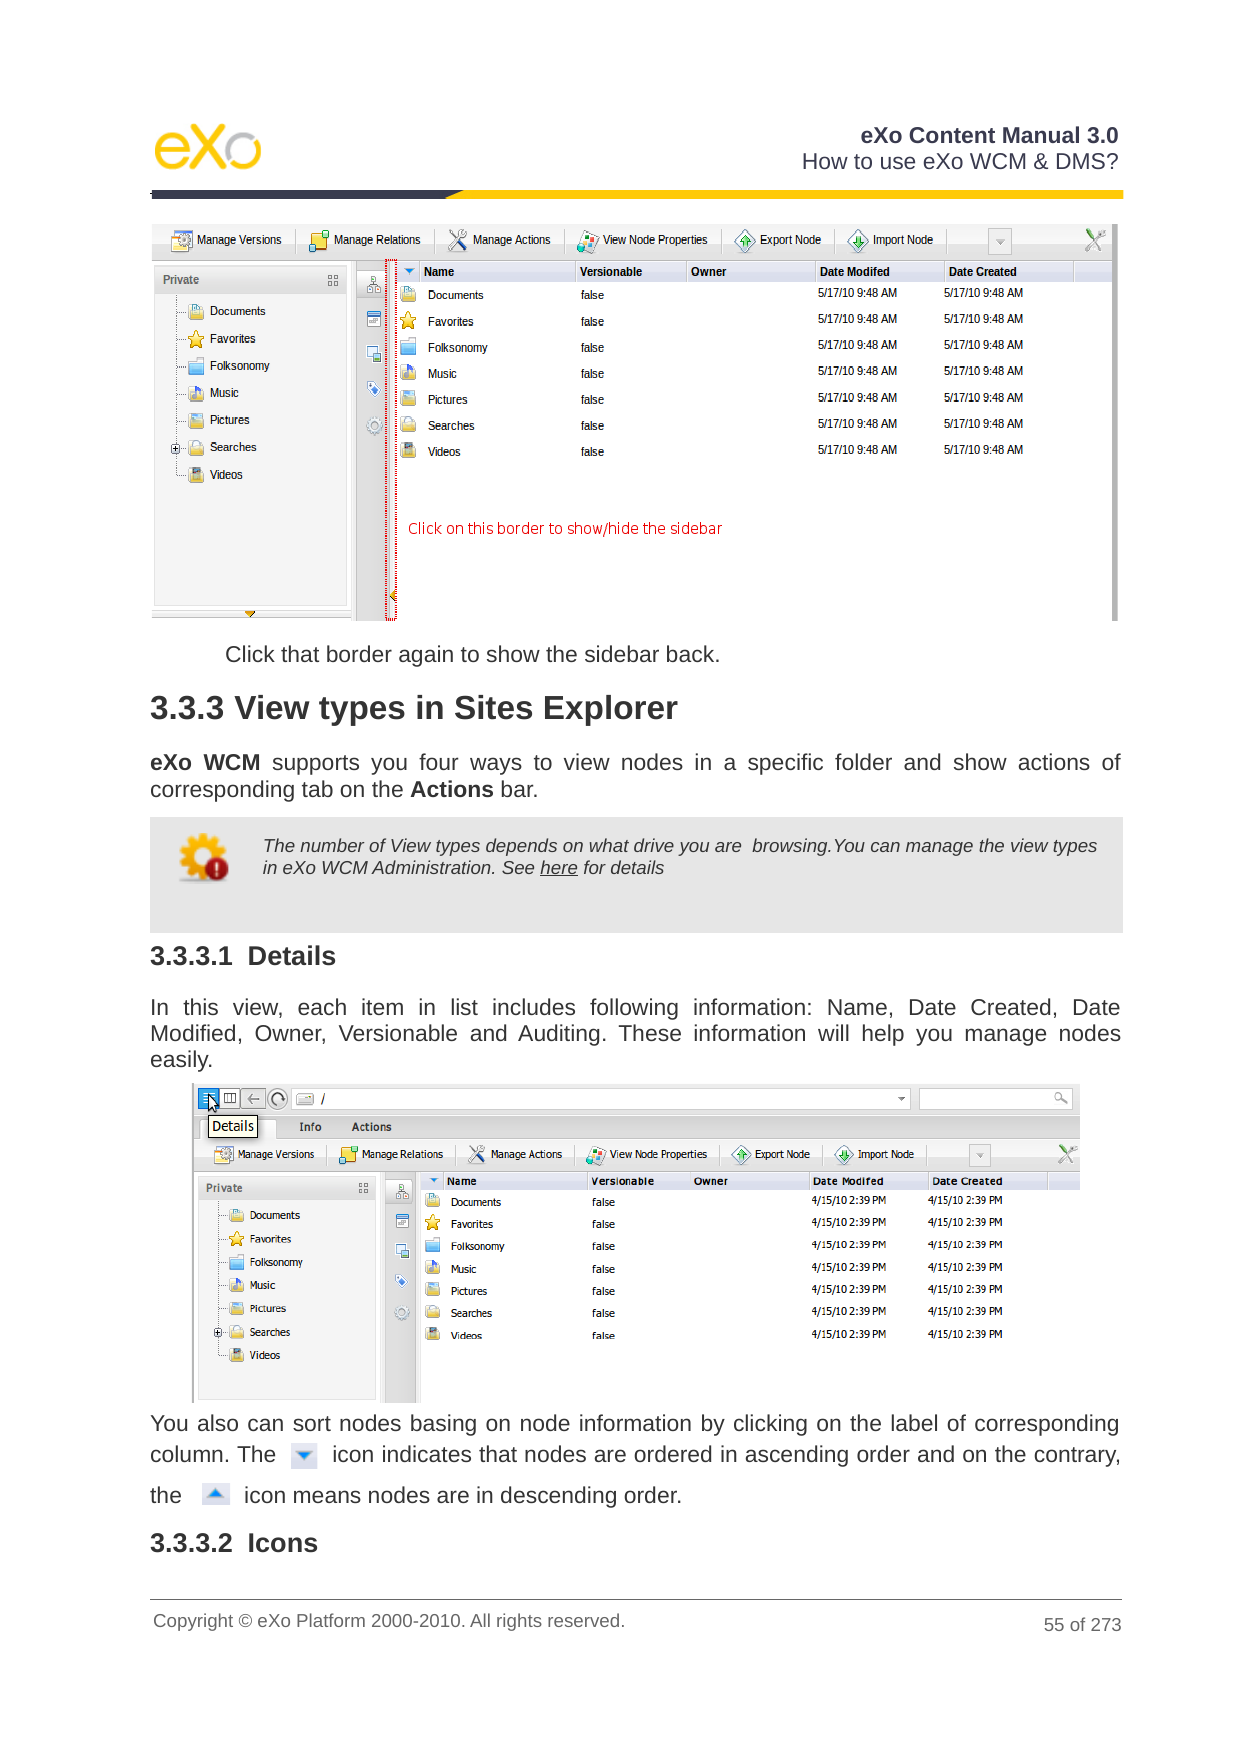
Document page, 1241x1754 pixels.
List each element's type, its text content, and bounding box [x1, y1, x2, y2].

picture [155, 123, 262, 170]
subtitle Details [150, 940, 1122, 971]
picture [202, 1483, 231, 1505]
list Click that border again to show the sidebar back. [187, 223, 1122, 668]
picture [291, 1443, 318, 1469]
picture [178, 833, 229, 884]
table_header The number of View types depends on what drive you are browsing.You can manage the view types in eXo WCM Administration. See here for details [258, 818, 1122, 932]
picture [151, 190, 1124, 199]
table_header [151, 818, 257, 932]
text eXo WCM supports you four ways to view nodes in a specific folder and show actions of corresponding tab on the Actions bar. [150, 749, 1122, 802]
picture [191, 1083, 1080, 1403]
subtitle View types in Sites Explorer [150, 688, 1122, 727]
subtitle Icons [150, 1527, 1122, 1558]
text You also can sort nodes basing on node information by clicking on the label of corresponding column. The icon indicates that nodes are ordered in ascending order and on the contrary, the icon means nodes are in descending order. [150, 1095, 1122, 1512]
text In this view, each item in list includes following information: Name, Date Created, Date Modified, Owner, Versionable and Auditing. These information will help you manage nodes easily. [150, 994, 1122, 1073]
picture [151, 224, 1118, 621]
